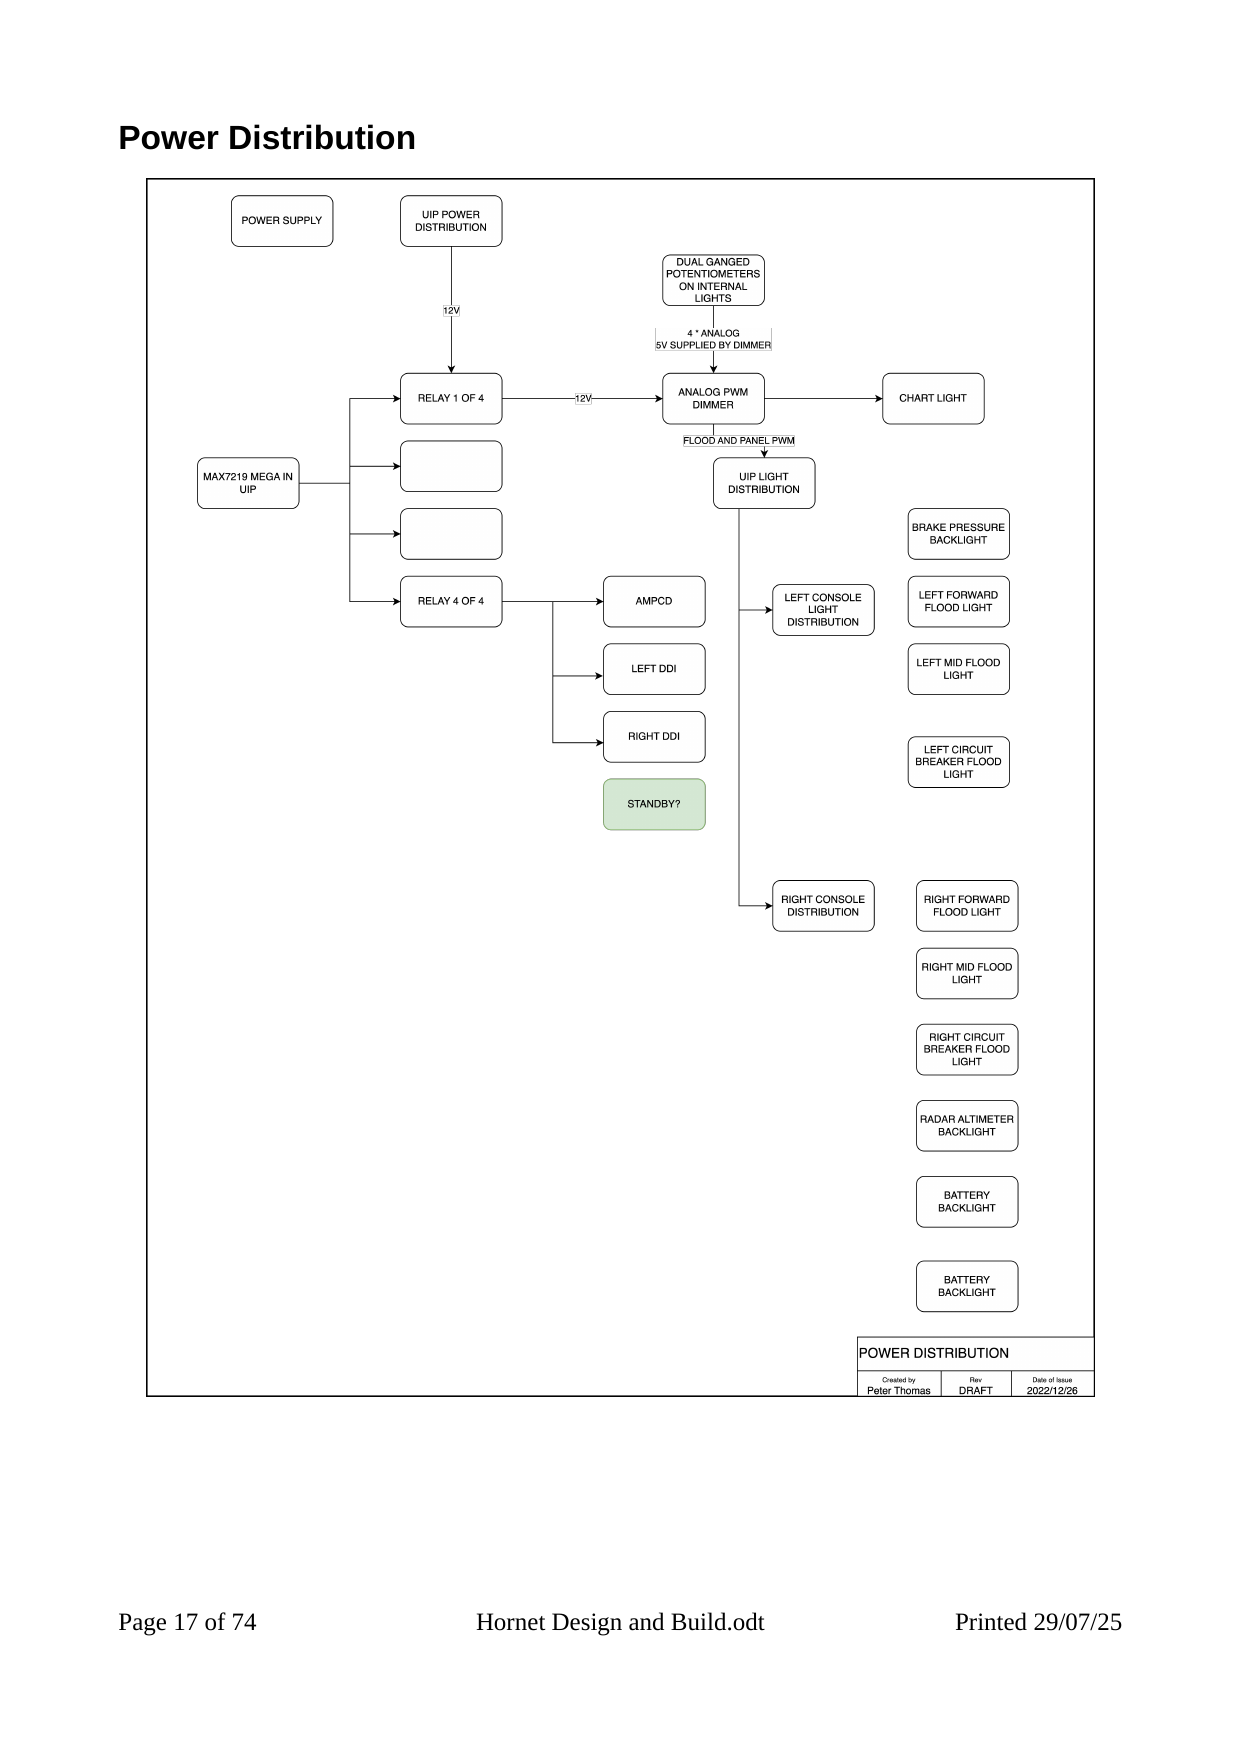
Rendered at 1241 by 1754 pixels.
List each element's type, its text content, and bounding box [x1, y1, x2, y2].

picture [137, 169, 1103, 1405]
subtitle Power Distribution [118, 118, 1122, 157]
